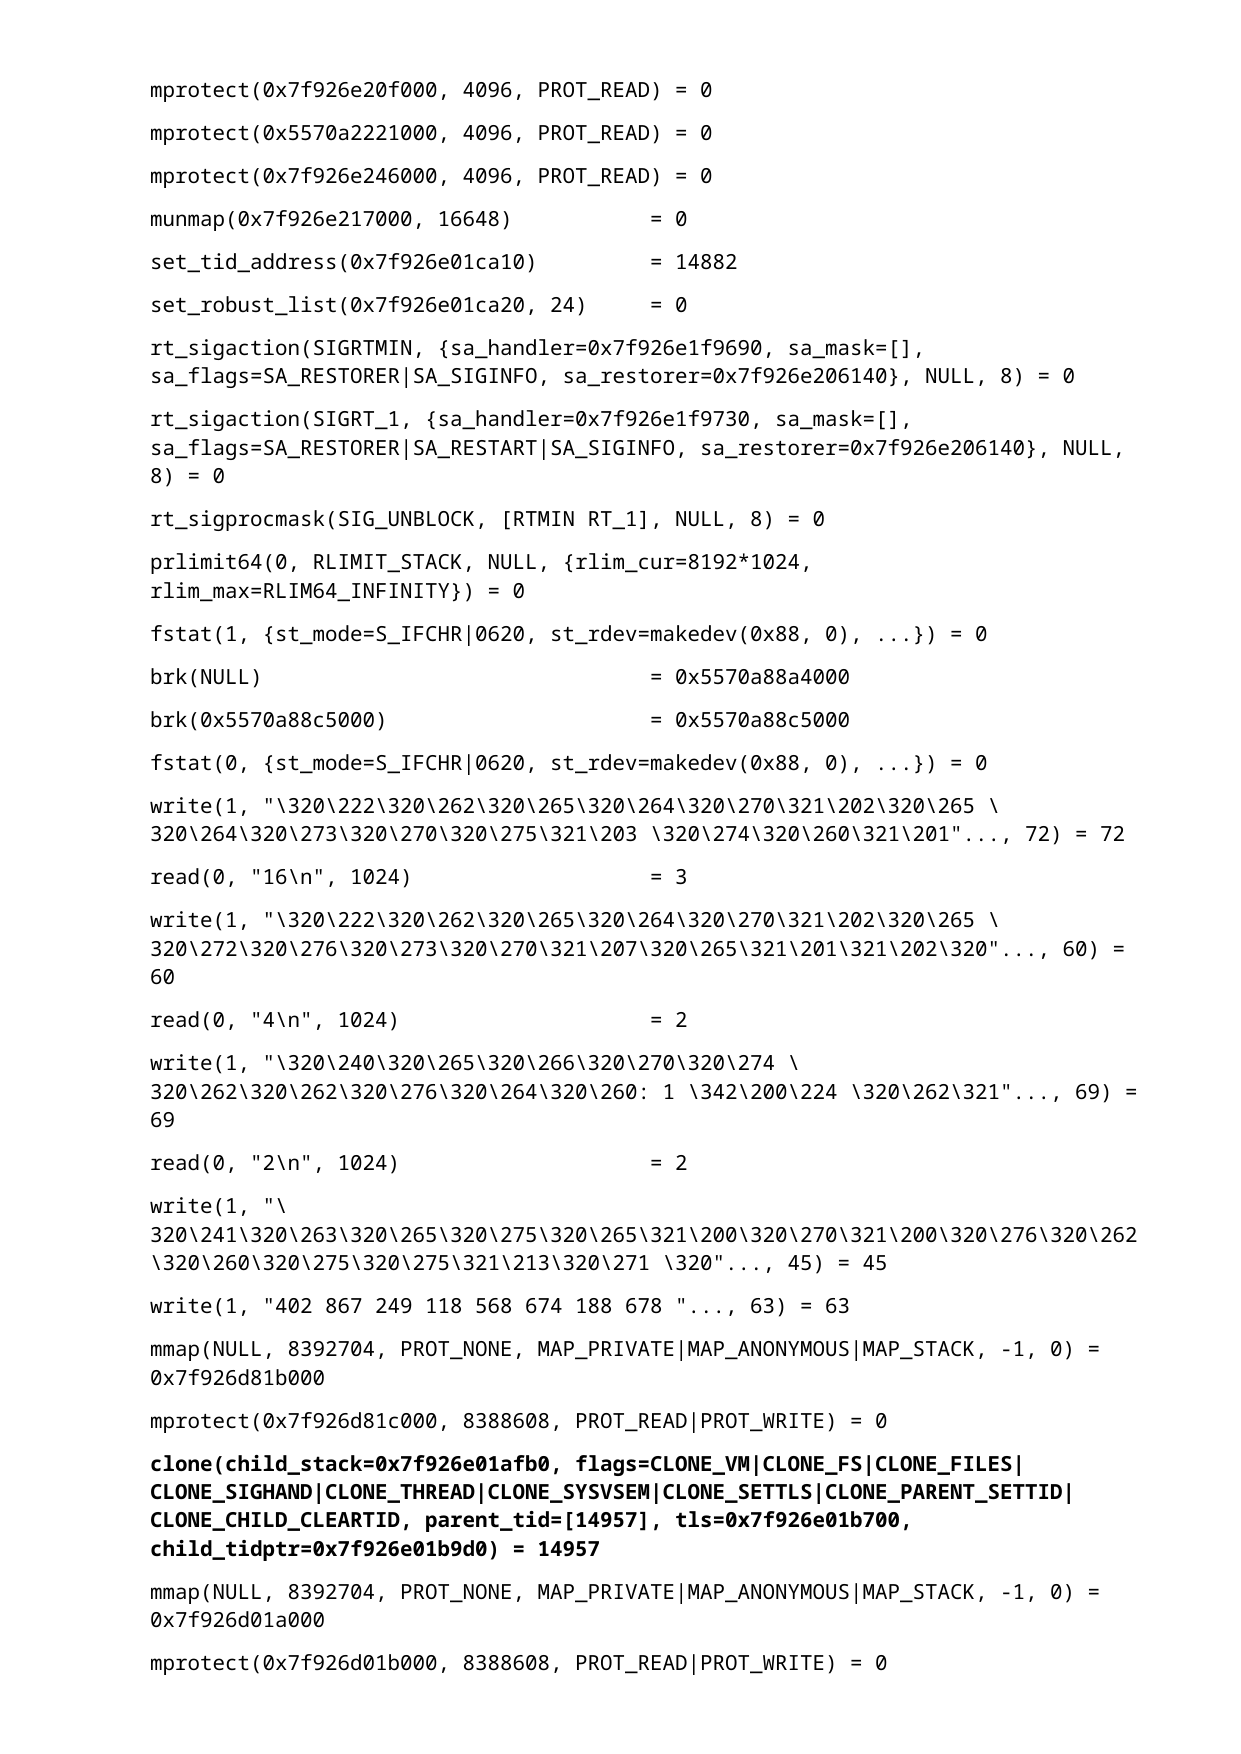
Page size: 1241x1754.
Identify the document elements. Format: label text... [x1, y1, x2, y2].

text fstat(1, {st_mode=S_IFCHR|0620, st_rdev=makedev(0x88, 0), ...}) = 0 [150, 619, 1147, 647]
text mprotect(0x7f926e20f000, 4096, PROT_READ) = 0 [150, 75, 1147, 103]
text mprotect(0x5570a2221000, 4096, PROT_READ) = 0 [150, 118, 1147, 146]
text read(0, "16\n", 1024) = 3 [150, 862, 1147, 891]
text set_robust_list(0x7f926e01ca20, 24) = 0 [150, 290, 1147, 318]
text set_tid_address(0x7f926e01ca10) = 14882 [150, 247, 1147, 276]
text write(1, "\320\240\320\265\320\266\320\270\320\274 \320\262\320\262\320\276\320\264\320\260: 1 \342\200\224 \320\262\321"..., 69) = 69 [150, 1048, 1147, 1134]
text brk(0x5570a88c5000) = 0x5570a88c5000 [150, 705, 1147, 733]
text mprotect(0x7f926d81c000, 8388608, PROT_READ|PROT_WRITE) = 0 [150, 1406, 1147, 1434]
text write(1, "402 867 249 118 568 674 188 678 "..., 63) = 63 [150, 1291, 1147, 1320]
text rt_sigprocmask(SIG_UNBLOCK, [RTMIN RT_1], NULL, 8) = 0 [150, 504, 1147, 533]
text write(1, "\320\222\320\262\320\265\320\264\320\270\321\202\320\265 \320\272\320\276\320\273\320\270\321\207\320\265\321\201\321\202\320"..., 60) = 60 [150, 906, 1147, 991]
text mmap(NULL, 8392704, PROT_NONE, MAP_PRIVATE|MAP_ANONYMOUS|MAP_STACK, -1, 0) = 0x7f926d81b000 [150, 1334, 1147, 1391]
text fstat(0, {st_mode=S_IFCHR|0620, st_rdev=makedev(0x88, 0), ...}) = 0 [150, 748, 1147, 776]
text mprotect(0x7f926d01b000, 8388608, PROT_READ|PROT_WRITE) = 0 [150, 1648, 1147, 1677]
text munmap(0x7f926e217000, 16648) = 0 [150, 204, 1147, 232]
text brk(NULL) = 0x5570a88a4000 [150, 662, 1147, 690]
text rt_sigaction(SIGRT_1, {sa_handler=0x7f926e1f9730, sa_mask=[], sa_flags=SA_RESTORER|SA_RESTART|SA_SIGINFO, sa_restorer=0x7f926e206140}, NULL, 8) = 0 [150, 404, 1147, 490]
text clone(child_stack=0x7f926e01afb0, flags=CLONE_VM|CLONE_FS|CLONE_FILES|CLONE_SIGHAND|CLONE_THREAD|CLONE_SYSVSEM|CLONE_SETTLS|CLONE_PARENT_SETTID|CLONE_CHILD_CLEARTID, parent_tid=[14957], tls=0x7f926e01b700, child_tidptr=0x7f926e01b9d0) = 14957 [150, 1449, 1147, 1562]
text write(1, "\320\222\320\262\320\265\320\264\320\270\321\202\320\265 \320\264\320\273\320\270\320\275\321\203 \320\274\320\260\321\201"..., 72) = 72 [150, 791, 1147, 848]
text read(0, "2\n", 1024) = 2 [150, 1148, 1147, 1177]
text read(0, "4\n", 1024) = 2 [150, 1005, 1147, 1034]
text write(1, "\320\241\320\263\320\265\320\275\320\265\321\200\320\270\321\200\320\276\320\262\320\260\320\275\320\275\321\213\320\271 \320"..., 45) = 45 [150, 1191, 1147, 1277]
text mprotect(0x7f926e246000, 4096, PROT_READ) = 0 [150, 161, 1147, 189]
text rt_sigaction(SIGRTMIN, {sa_handler=0x7f926e1f9690, sa_mask=[], sa_flags=SA_RESTORER|SA_SIGINFO, sa_restorer=0x7f926e206140}, NULL, 8) = 0 [150, 333, 1147, 390]
text mmap(NULL, 8392704, PROT_NONE, MAP_PRIVATE|MAP_ANONYMOUS|MAP_STACK, -1, 0) = 0x7f926d01a000 [150, 1577, 1147, 1634]
text prlimit64(0, RLIMIT_STACK, NULL, {rlim_cur=8192*1024, rlim_max=RLIM64_INFINITY}) = 0 [150, 547, 1147, 604]
